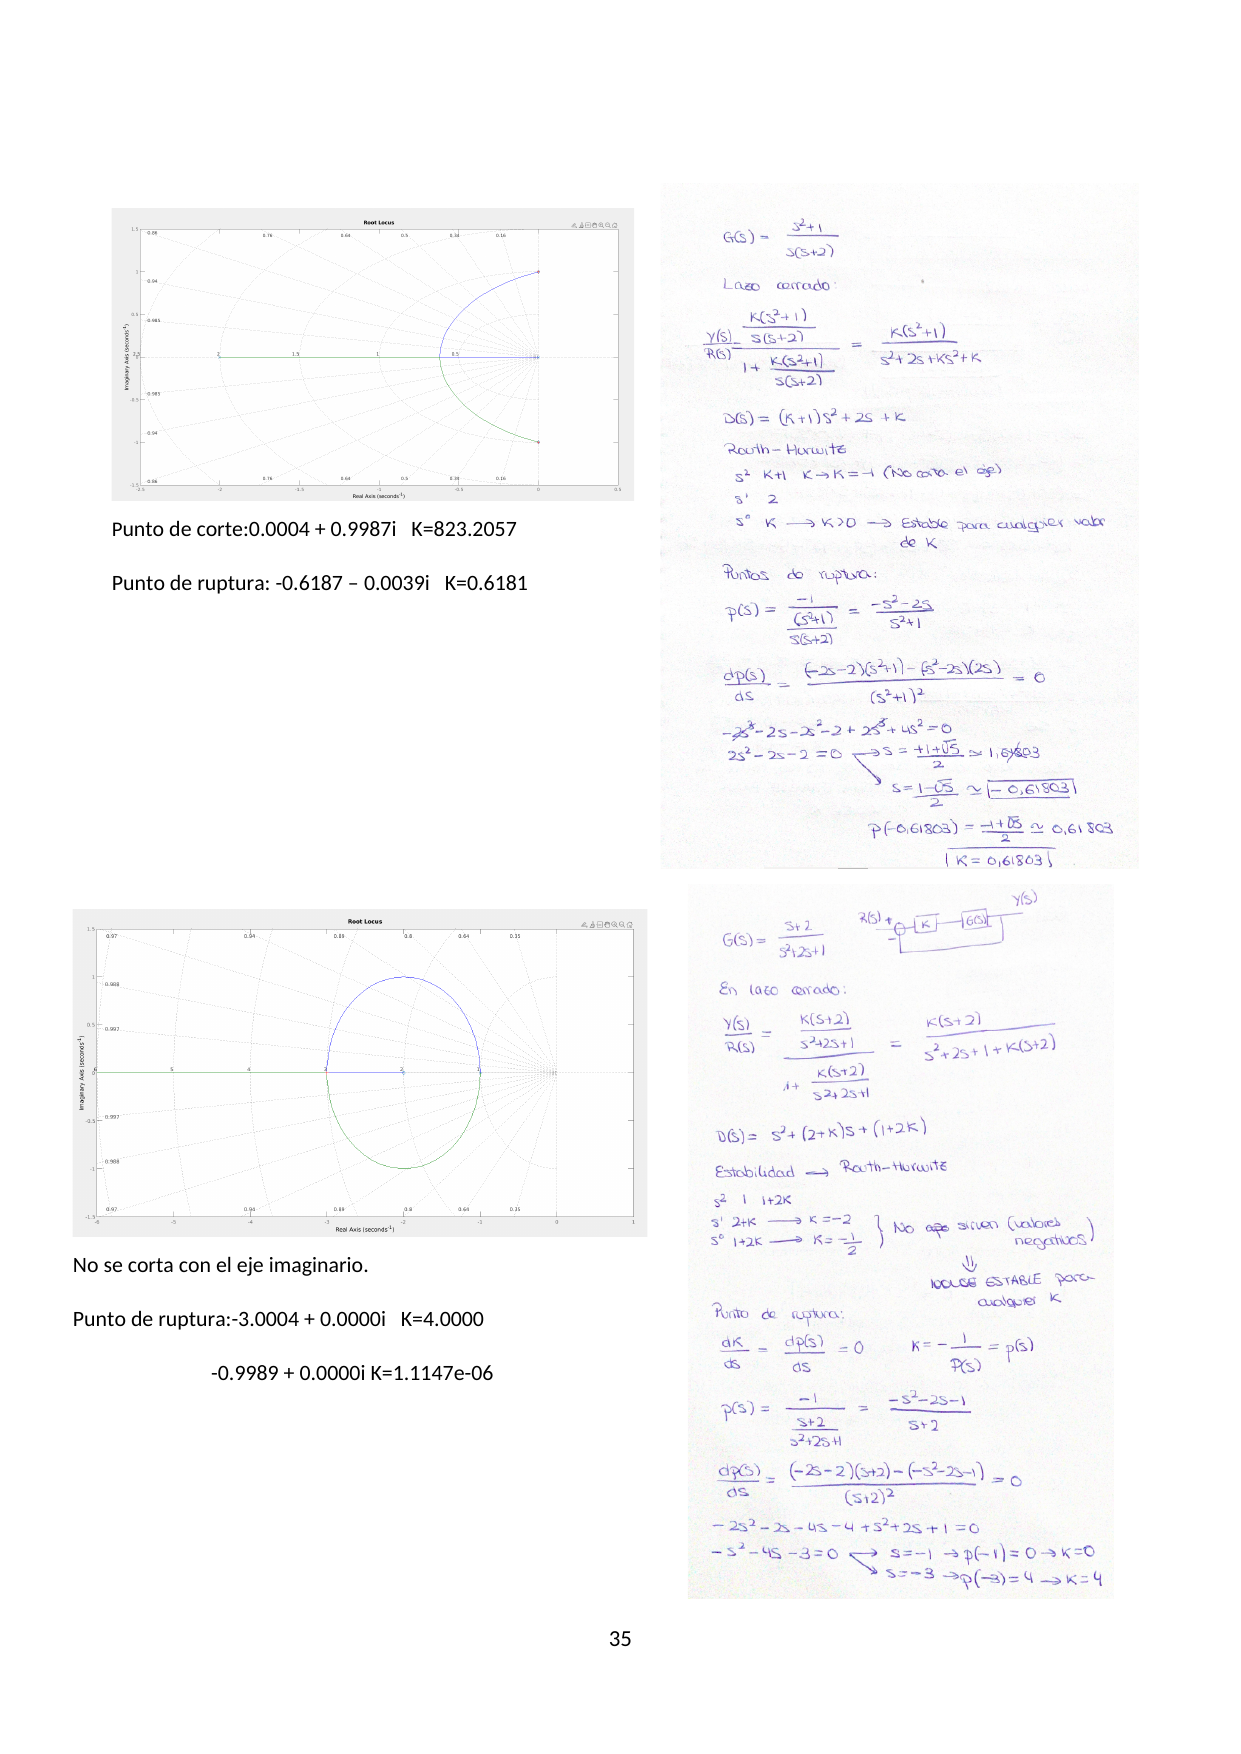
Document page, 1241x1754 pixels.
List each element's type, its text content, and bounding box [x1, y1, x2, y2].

text Punto de ruptura:-3.0004 + 0.0000i K=4.0000 [73, 1305, 647, 1332]
picture [687, 884, 1114, 1599]
picture [72, 909, 648, 1237]
text -0.9989 + 0.0000i K=1.1147e-06 [73, 1359, 647, 1386]
picture [660, 183, 1139, 869]
text No se corta con el eje imaginario. [73, 1237, 647, 1278]
text Punto de ruptura: -0.6187 – 0.0039i K=0.6181 [112, 569, 634, 596]
text Punto de corte:0.0004 + 0.9987i K=823.2057 [112, 501, 634, 542]
picture [111, 208, 635, 501]
